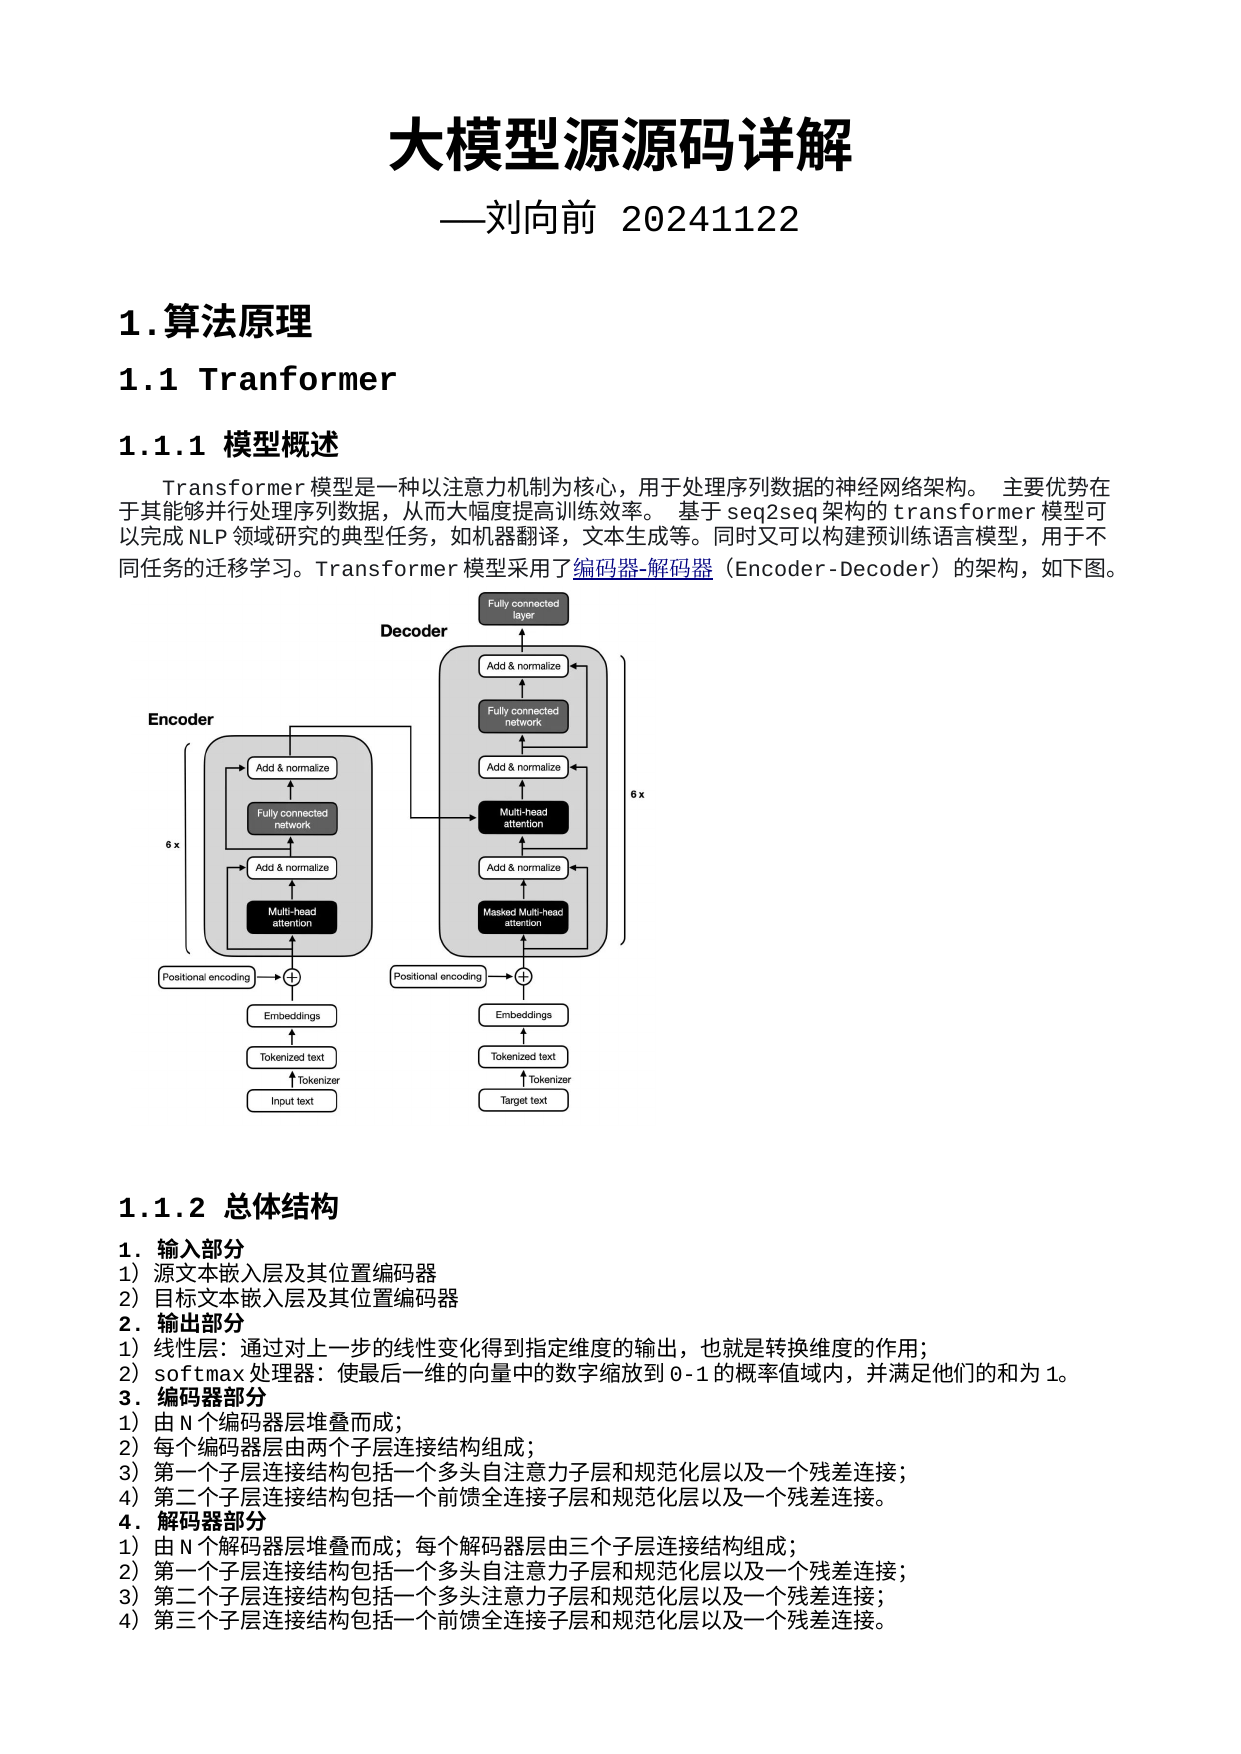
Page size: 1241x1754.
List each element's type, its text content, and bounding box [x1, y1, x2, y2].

subtitle 1.1.2 总体结构 [118, 1193, 1122, 1226]
text 1）由N个编码器层堆叠而成； [118, 1412, 1122, 1437]
title 大模型源源码详解 [118, 118, 1122, 184]
text 3. 编码器部分 [118, 1387, 1122, 1412]
subtitle 1.1 Tranformer [118, 362, 1122, 400]
picture [130, 586, 656, 1126]
text 4. 解码器部分 [118, 1511, 1122, 1536]
text 3）第一个子层连接结构包括一个多头自注意力子层和规范化层以及一个残差连接； [118, 1462, 1122, 1487]
text 1. 输入部分 [118, 1239, 1122, 1263]
text 2）每个编码器层由两个子层连接结构组成； [118, 1437, 1122, 1462]
text 2. 输出部分 [118, 1313, 1122, 1338]
text 3）第二个子层连接结构包括一个多头注意力子层和规范化层以及一个残差连接； [118, 1586, 1122, 1611]
text 2）目标文本嵌入层及其位置编码器 [118, 1288, 1122, 1313]
text 1）线性层：通过对上一步的线性变化得到指定维度的输出，也就是转换维度的作用； [118, 1338, 1122, 1363]
subtitle ——刘向前 20241122 [118, 200, 1122, 243]
subtitle 1.算法原理 [118, 304, 1122, 346]
text 1）由N个解码器层堆叠而成；每个解码器层由三个子层连接结构组成； [118, 1536, 1122, 1561]
text 2）第一个子层连接结构包括一个多头自注意力子层和规范化层以及一个残差连接； [118, 1561, 1122, 1586]
text 1）源文本嵌入层及其位置编码器 [118, 1263, 1122, 1288]
text 2）softmax处理器：使最后一维的向量中的数字缩放到0-1的概率值域内，并满足他们的和为1。 [118, 1363, 1122, 1387]
text 4）第三个子层连接结构包括一个前馈全连接子层和规范化层以及一个残差连接。 [118, 1611, 1122, 1635]
text Transformer模型是一种以注意力机制为核心，用于处理序列数据的神经网络架构。 主要优势在于其能够并行处理序列数据，从而大幅度提高训练效率。 基于seq2seq架构的transformer模型可以完成NLP领域研究的典型任务，如机器翻译，文本生成等。同时又可以构建预训练语言模型，用于不同任务的迁移学习。Transformer模型采用了编码器-解码器（Encoder-Decoder）的架构，如下图。 [118, 477, 1122, 583]
text 4）第二个子层连接结构包括一个前馈全连接子层和规范化层以及一个残差连接。 [118, 1487, 1122, 1511]
subtitle 1.1.1 模型概述 [118, 431, 1122, 464]
